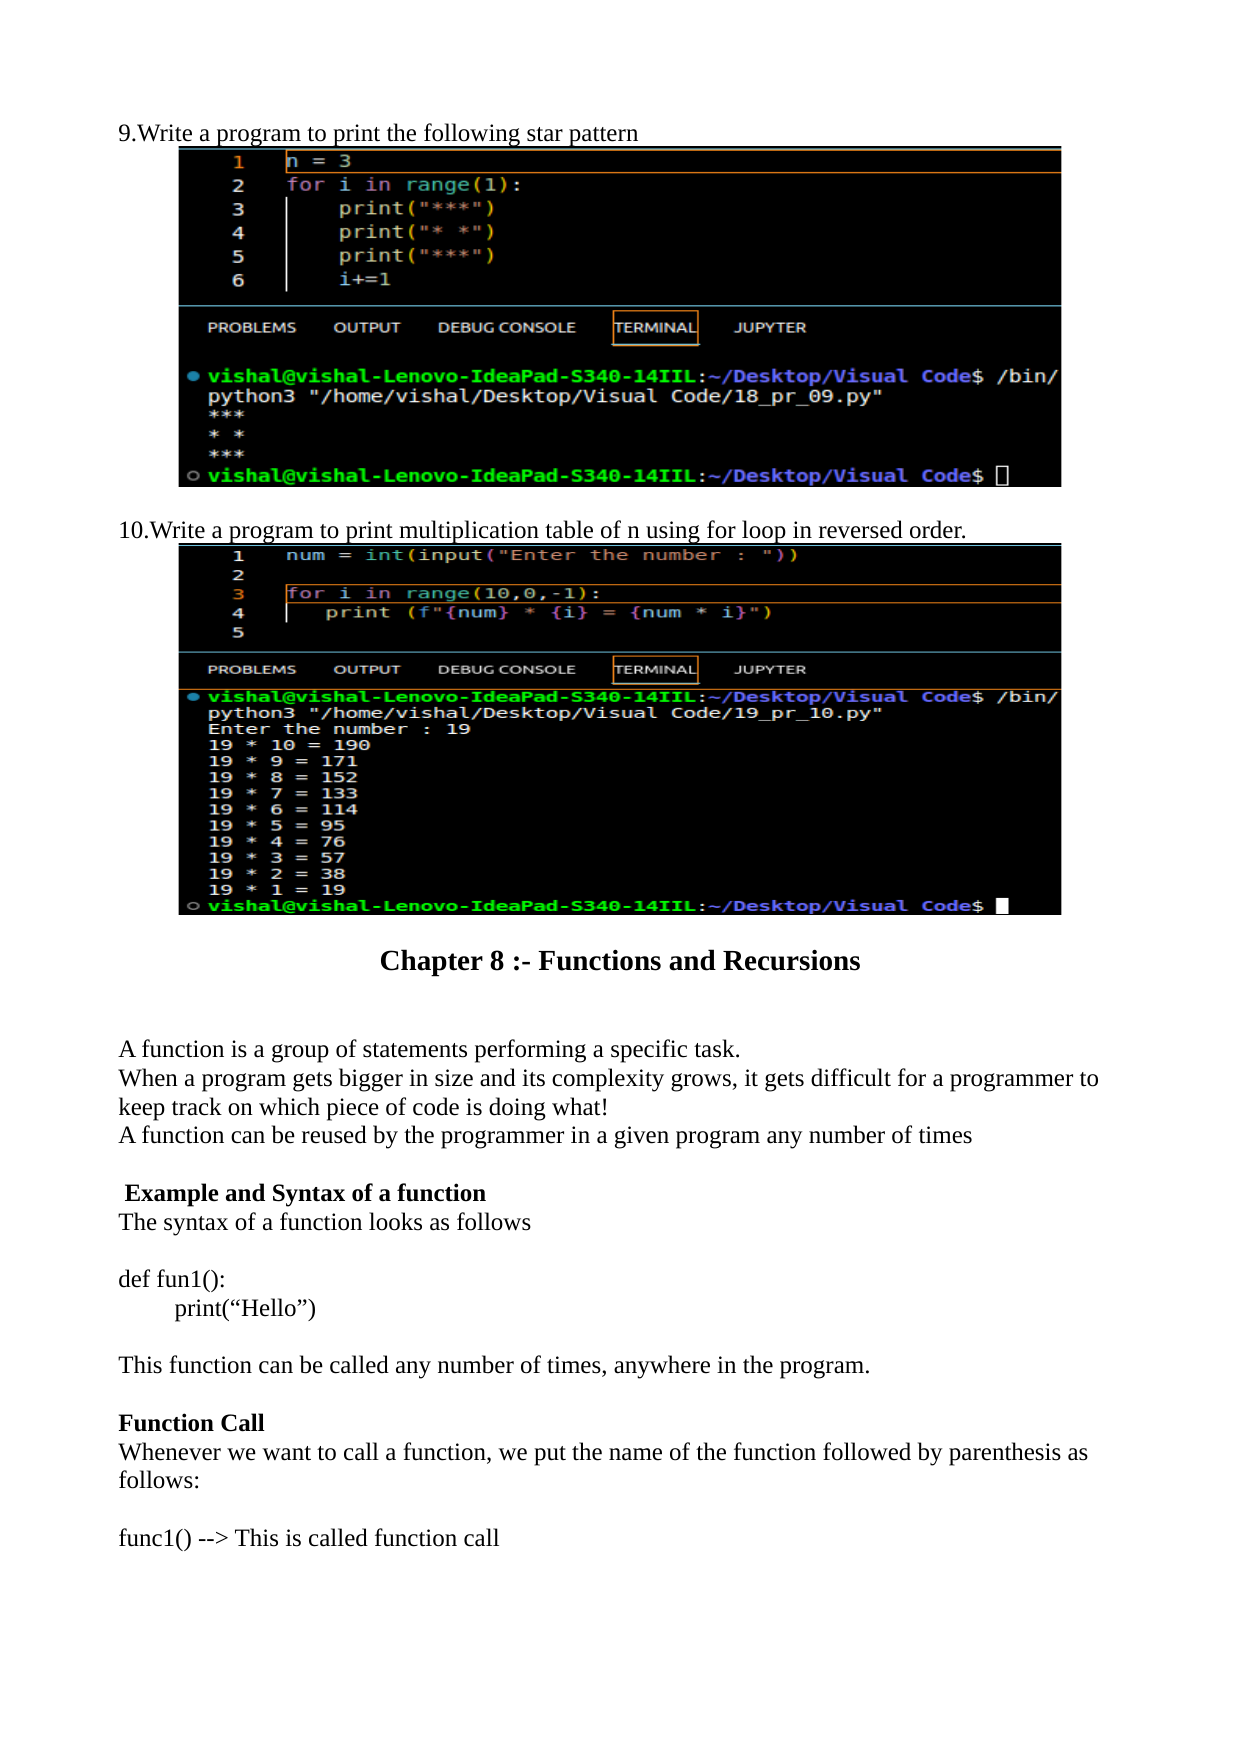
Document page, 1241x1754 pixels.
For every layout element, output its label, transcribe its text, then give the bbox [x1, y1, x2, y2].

text 9.Write a program to print the following star pattern [118, 118, 1122, 147]
text A function can be reused by the programmer in a given program any number of times [118, 1121, 1122, 1149]
picture [178, 543, 1062, 915]
text 10.Write a program to print multiplication table of n using for loop in reversed order. [118, 515, 1122, 544]
text Function Call [118, 1408, 1122, 1437]
text This function can be called any number of times, anywhere in the program. [118, 1351, 1122, 1379]
text The syntax of a function looks as follows [118, 1207, 1122, 1236]
text func1() --> This is called function call [118, 1523, 1122, 1552]
text Chapter 8 :- Functions and Recursions [118, 943, 1122, 977]
text Whenever we want to call a function, we put the name of the function followed by parenthesis as follows: [118, 1437, 1122, 1494]
text def fun1(): [118, 1264, 1122, 1293]
text print(“Hello”) [118, 1293, 1122, 1322]
text Example and Syntax of a function [118, 1178, 1122, 1207]
text When a program gets bigger in size and its complexity grows, it gets difficult for a programmer to keep track on which piece of code is doing what! [118, 1063, 1122, 1121]
text A function is a group of statements performing a specific task. [118, 1034, 1122, 1063]
picture [178, 146, 1062, 487]
